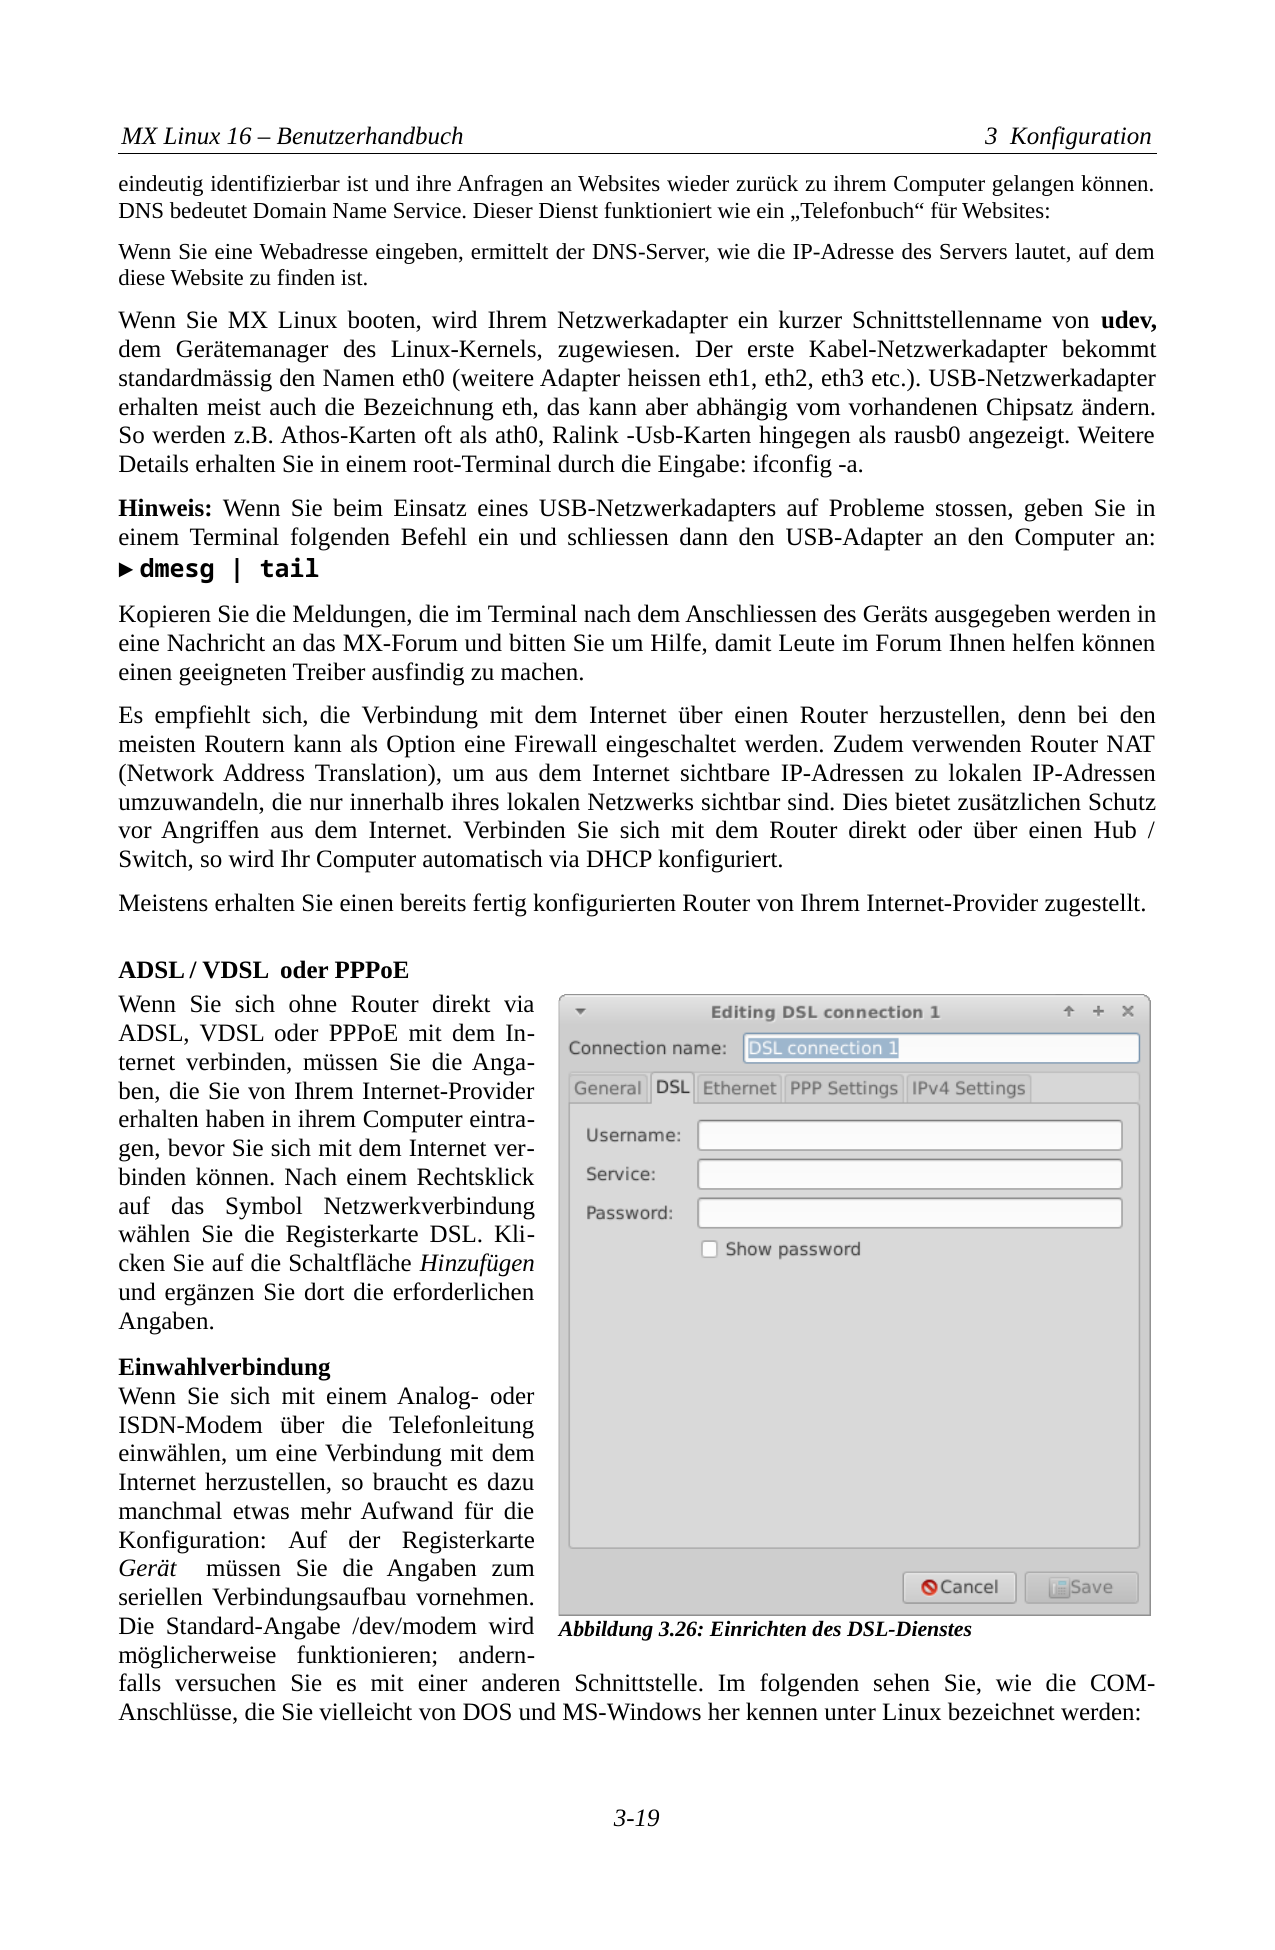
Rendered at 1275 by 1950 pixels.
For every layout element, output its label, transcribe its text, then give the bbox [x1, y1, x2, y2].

text Wenn Sie sich mit einem Analog- oder ISDN-Modem über die Telefonleitung einwählen, um eine Verbindung mit dem Internet herzustellen, so braucht es dazu manchmal etwas mehr Aufwand für die Konfiguration: Auf der Registerkarte Gerät müssen Sie die Angaben zum seriellen Verbindungsaufbau vornehmen. Die Standard-Angabe /dev/modem wird möglicherweise funktionieren; andern­falls versuchen Sie es mit einer anderen Schnittstelle. Im folgenden sehen Sie, wie die COM-Anschlüsse, die Sie vielleicht von DOS und MS-Windows her kennen unter Linux bezeichnet werden: [118, 1381, 1157, 1726]
text Wenn Sie eine Webadresse eingeben, ermittelt der DNS-Server, wie die IP-Adresse des Servers lautet, auf dem diese Website zu finden ist. [118, 238, 1157, 291]
text Wenn Sie MX Linux booten, wird Ihrem Netzwerkadapter ein kurzer Schnittstellenname von udev, dem Gerätemanager des Linux-Kernels, zugewiesen. Der erste Kabel-Netzwerkadapter bekommt standardmässig den Namen eth0 (weitere Adapter heissen eth1, eth2, eth3 etc.). USB-Netzwerkadapter erhalten meist auch die Bezeichnung eth, das kann aber abhängig vom vorhandenen Chipsatz ändern. So werden z.B. Athos-Karten oft als ath0, Ralink -Usb-Karten hingegen als rausb0 angezeigt. Weitere Details erhalten Sie in einem root-Terminal durch die Eingabe: ifconfig -a. [118, 306, 1157, 478]
text Es empfiehlt sich, die Verbindung mit dem Internet über einen Router herzustellen, denn bei den meisten Routern kann als Option eine Firewall eingeschaltet werden. Zudem verwenden Router NAT (Network Address Translation), um aus dem Internet sichtbare IP-Adressen zu lokalen IP-Adressen umzuwandeln, die nur innerhalb ihres lokalen Netzwerks sichtbar sind. Dies bietet zusätzlichen Schutz vor Angriffen aus dem Internet. Verbinden Sie sich mit dem Router direkt oder über einen Hub / Switch, so wird Ihr Computer automatisch via DHCP konfiguriert. [118, 700, 1157, 873]
text Abbildung 3.26: Einrichten des DSL-Dienstes [558, 1616, 1151, 1641]
text eindeutig identifizierbar ist und ihre Anfragen an Websites wieder zurück zu ihrem Computer gelangen können. DNS bedeutet Domain Name Service. Dieser Dienst funktioniert wie ein „Telefonbuch“ für Websites: [118, 171, 1157, 223]
text Hinweis: Wenn Sie beim Einsatz eines USB-Netzwerkadapters auf Probleme stossen, geben Sie in einem Terminal folgenden Befehl ein und schliessen dann den USB-Adapter an den Computer an: ► dmesg | tail [118, 493, 1157, 584]
picture [558, 994, 1151, 1616]
text Kopieren Sie die Meldungen, die im Terminal nach dem Anschliessen des Geräts ausgegeben werden in eine Nachricht an das MX-Forum und bitten Sie um Hilfe, damit Leute im Forum Ihnen helfen können einen geeigneten Treiber ausfindig zu machen. [118, 599, 1157, 686]
text Wenn Sie sich ohne Router direkt via ADSL, VDSL oder PPPoE mit dem In­ter­net verbinden, müssen Sie die Anga­ben, die Sie von Ihrem Internet-Provider er­halten haben in ihrem Computer eintra­gen, bevor Sie sich mit dem Internet ver­bind­en können. Nach einem Rechtsklick auf das Symbol Netzwerk­verbindung wäh­len Sie die Registerkarte DSL. Kli­cken Sie auf die Schaltfläche Hinzufügen und ergänzen Sie dort die erforderlichen Angaben. [118, 989, 1157, 1334]
text ADSL / VDSL oder PPPoE [118, 955, 1157, 984]
text Meistens erhalten Sie einen bereits fertig konfigurierten Router von Ihrem Internet-Provider zugestellt. [118, 888, 1157, 916]
text Einwahlverbindung [118, 1352, 558, 1381]
